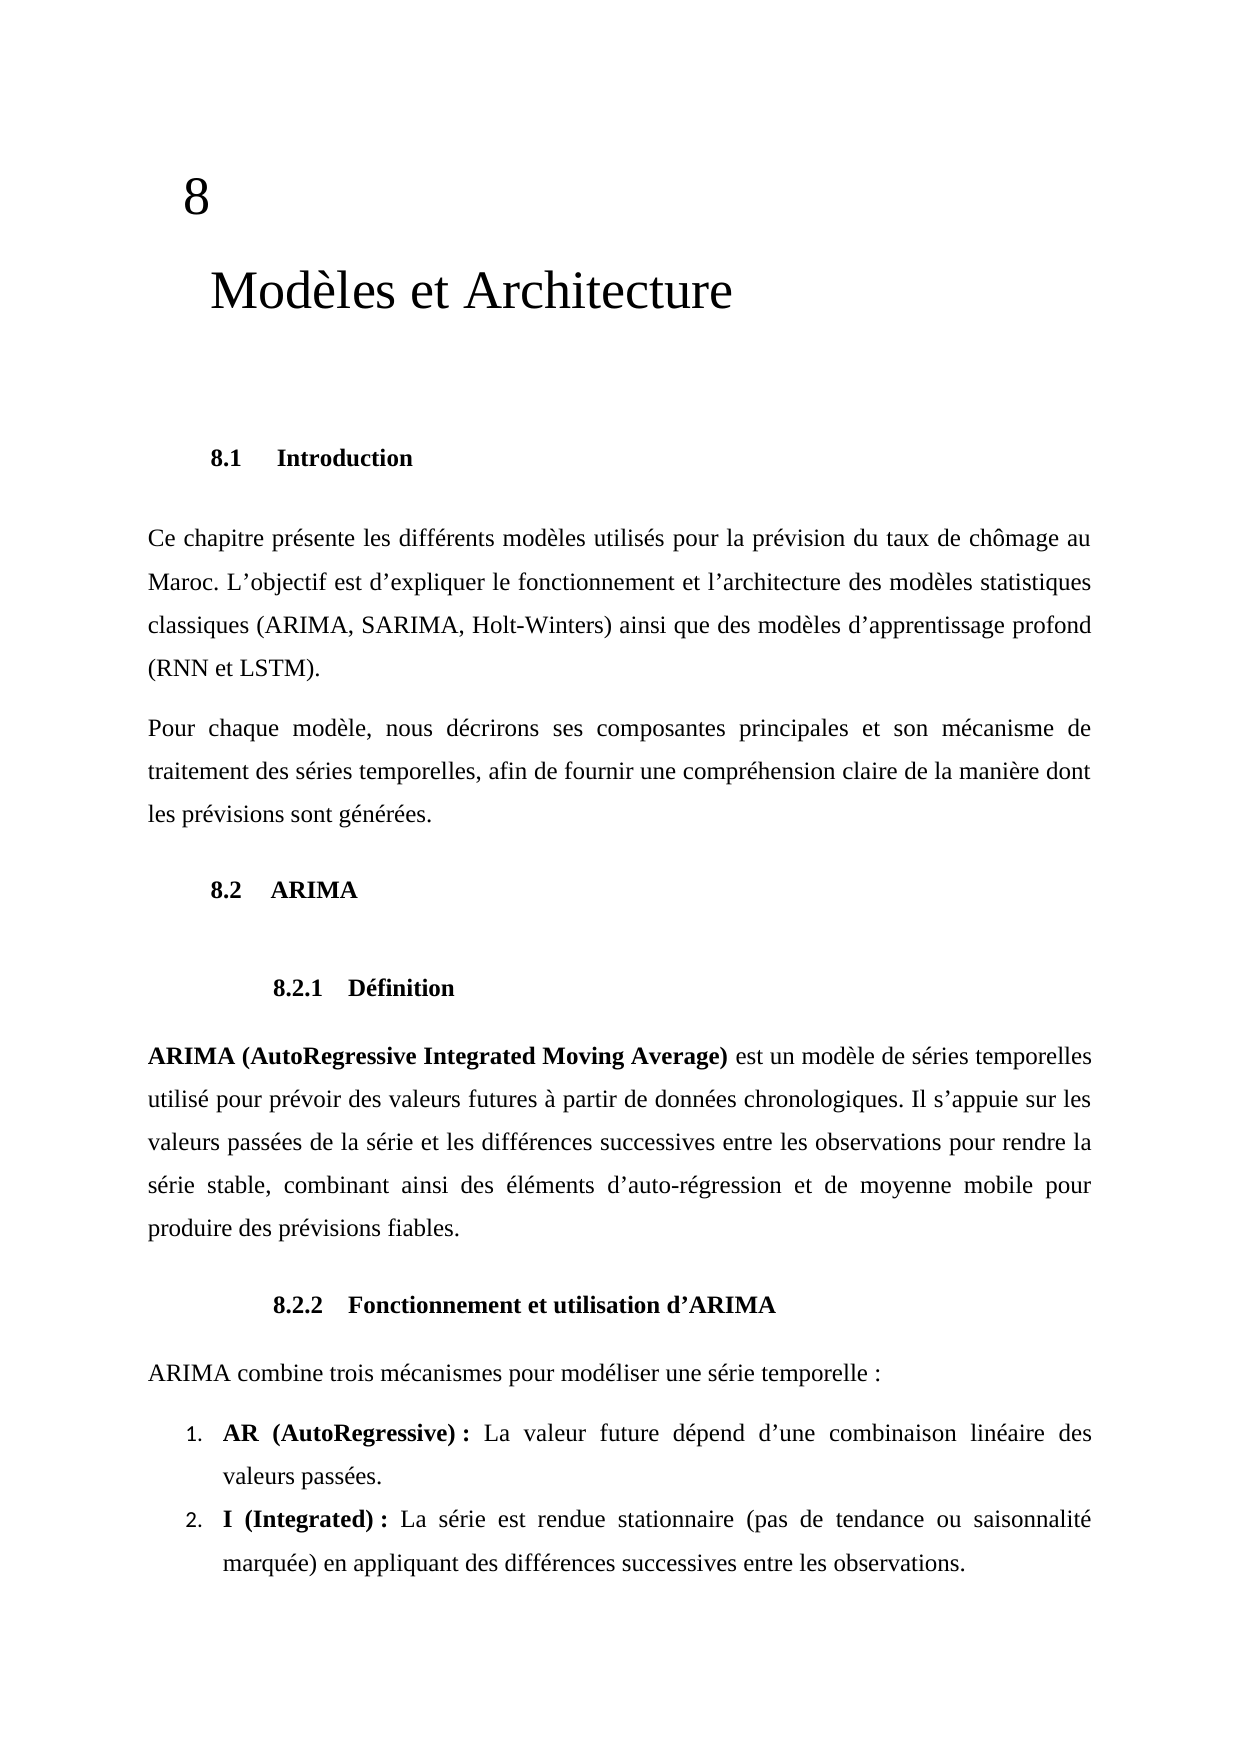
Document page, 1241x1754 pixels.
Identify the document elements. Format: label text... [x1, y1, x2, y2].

text Pour chaque modèle, nous décrirons ses composantes principales et son mécanisme de traitement des séries temporelles, afin de fournir une compréhension claire de la manière dont les prévisions sont générées. [148, 713, 1093, 828]
list AR (AutoRegressive) : La valeur future dépend d’une combinaison linéaire des valeurs passées. [185, 1418, 1093, 1490]
list I (Integrated) : La série est rendue stationnaire (pas de tendance ou saisonnalité marquée) en appliquant des différences successives entre les observations. [185, 1504, 1093, 1576]
text Ce chapitre présente les différents modèles utilisés pour la prévision du taux de chômage au Maroc. L’objectif est d’expliquer le fonctionnement et l’architecture des modèles statistiques classiques (ARIMA, SARIMA, Holt-Winters) ainsi que des modèles d’apprentissage profond (RNN et LSTM). [148, 523, 1093, 682]
subtitle ARIMA [210, 875, 1093, 904]
text ARIMA (AutoRegressive Integrated Moving Average) est un modèle de séries temporelles utilisé pour prévoir des valeurs futures à partir de données chronologiques. Il s’appuie sur les valeurs passées de la série et les différences successives entre les observations pour rendre la série stable, combinant ainsi des éléments d’auto-régression et de moyenne mobile pour produire des prévisions fiables. [148, 1041, 1093, 1242]
text ARIMA combine trois mécanismes pour modéliser une série temporelle : [148, 1358, 1093, 1387]
subtitle Fonctionnement et utilisation d’ARIMA [273, 1290, 1093, 1318]
subtitle Définition [273, 973, 1093, 1001]
subtitle Introduction [210, 443, 1093, 472]
subtitle Modèles et Architecture [210, 164, 1093, 320]
